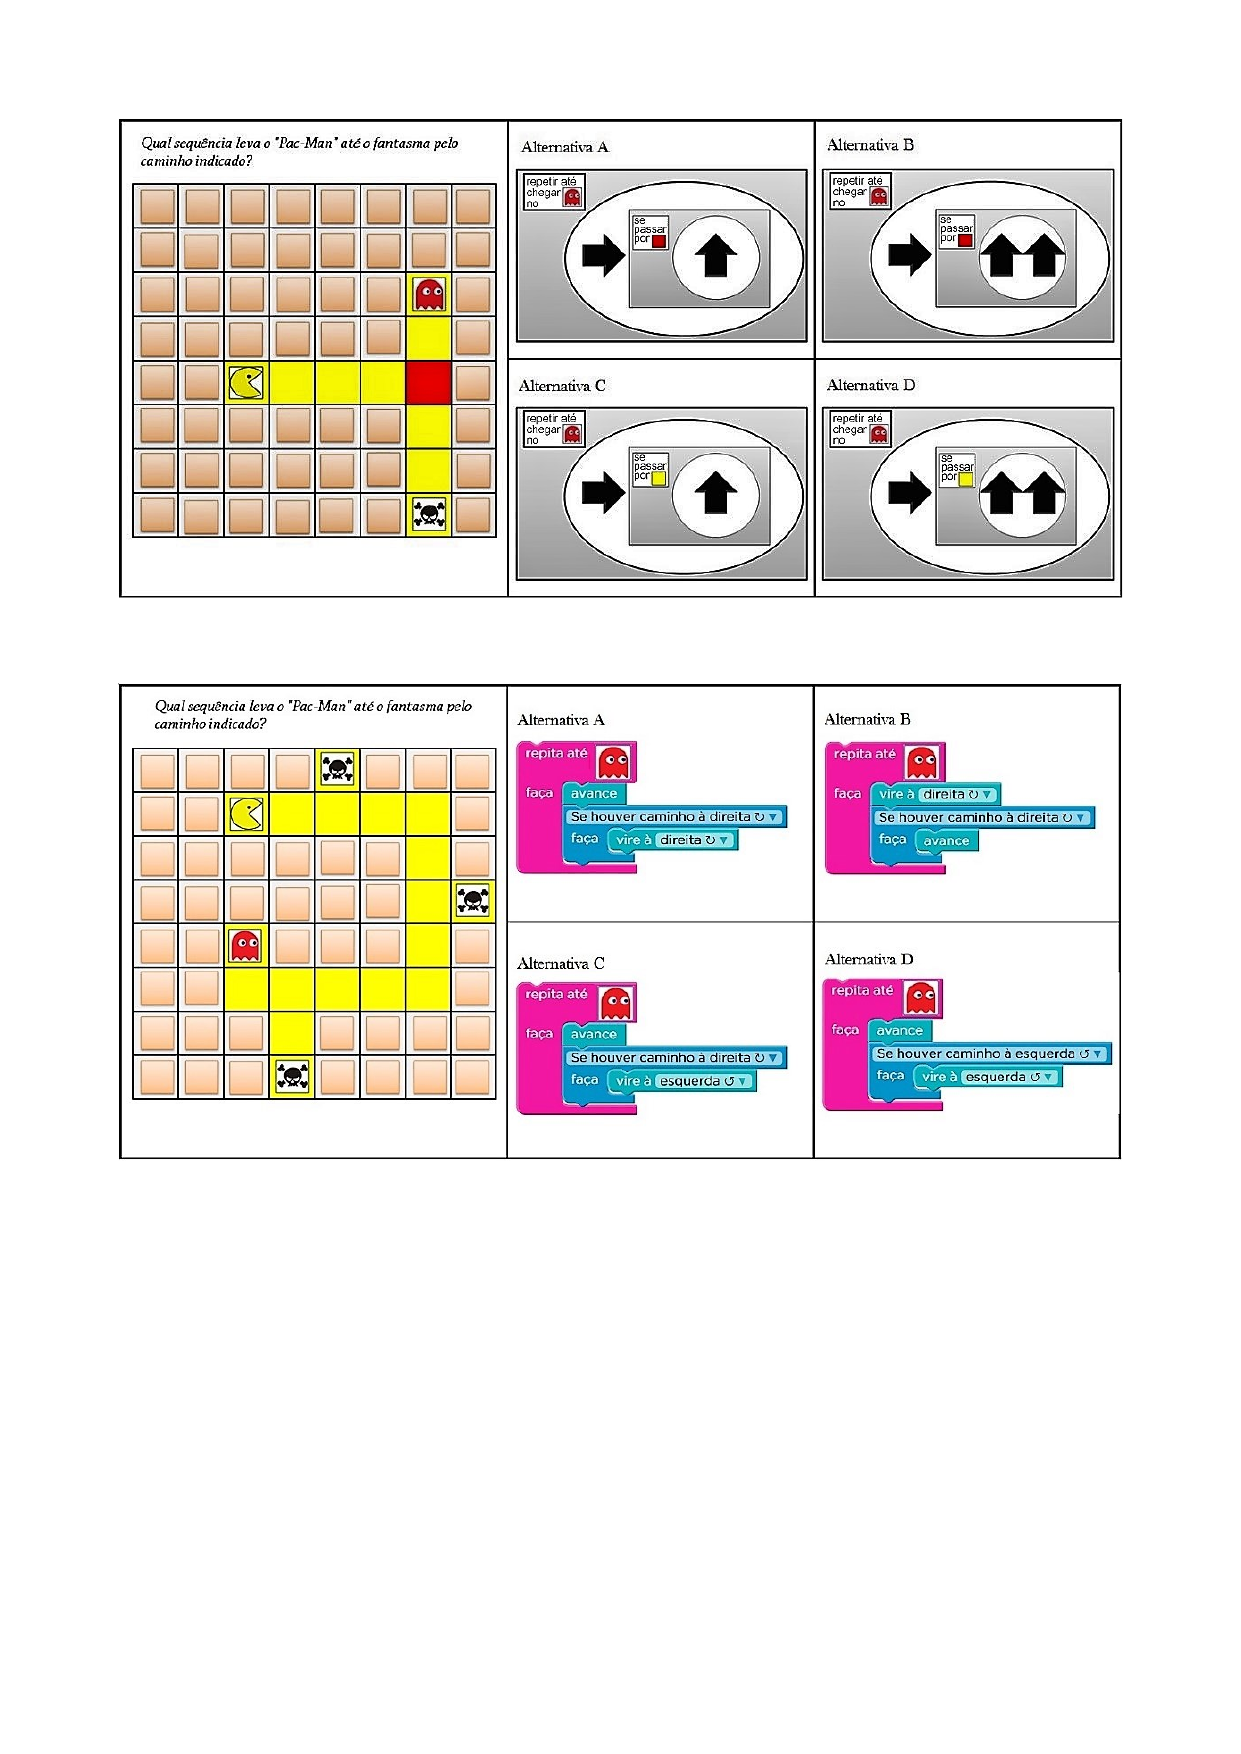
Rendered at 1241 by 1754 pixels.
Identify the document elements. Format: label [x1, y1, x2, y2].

picture [118, 683, 1123, 1161]
picture [118, 118, 1123, 598]
